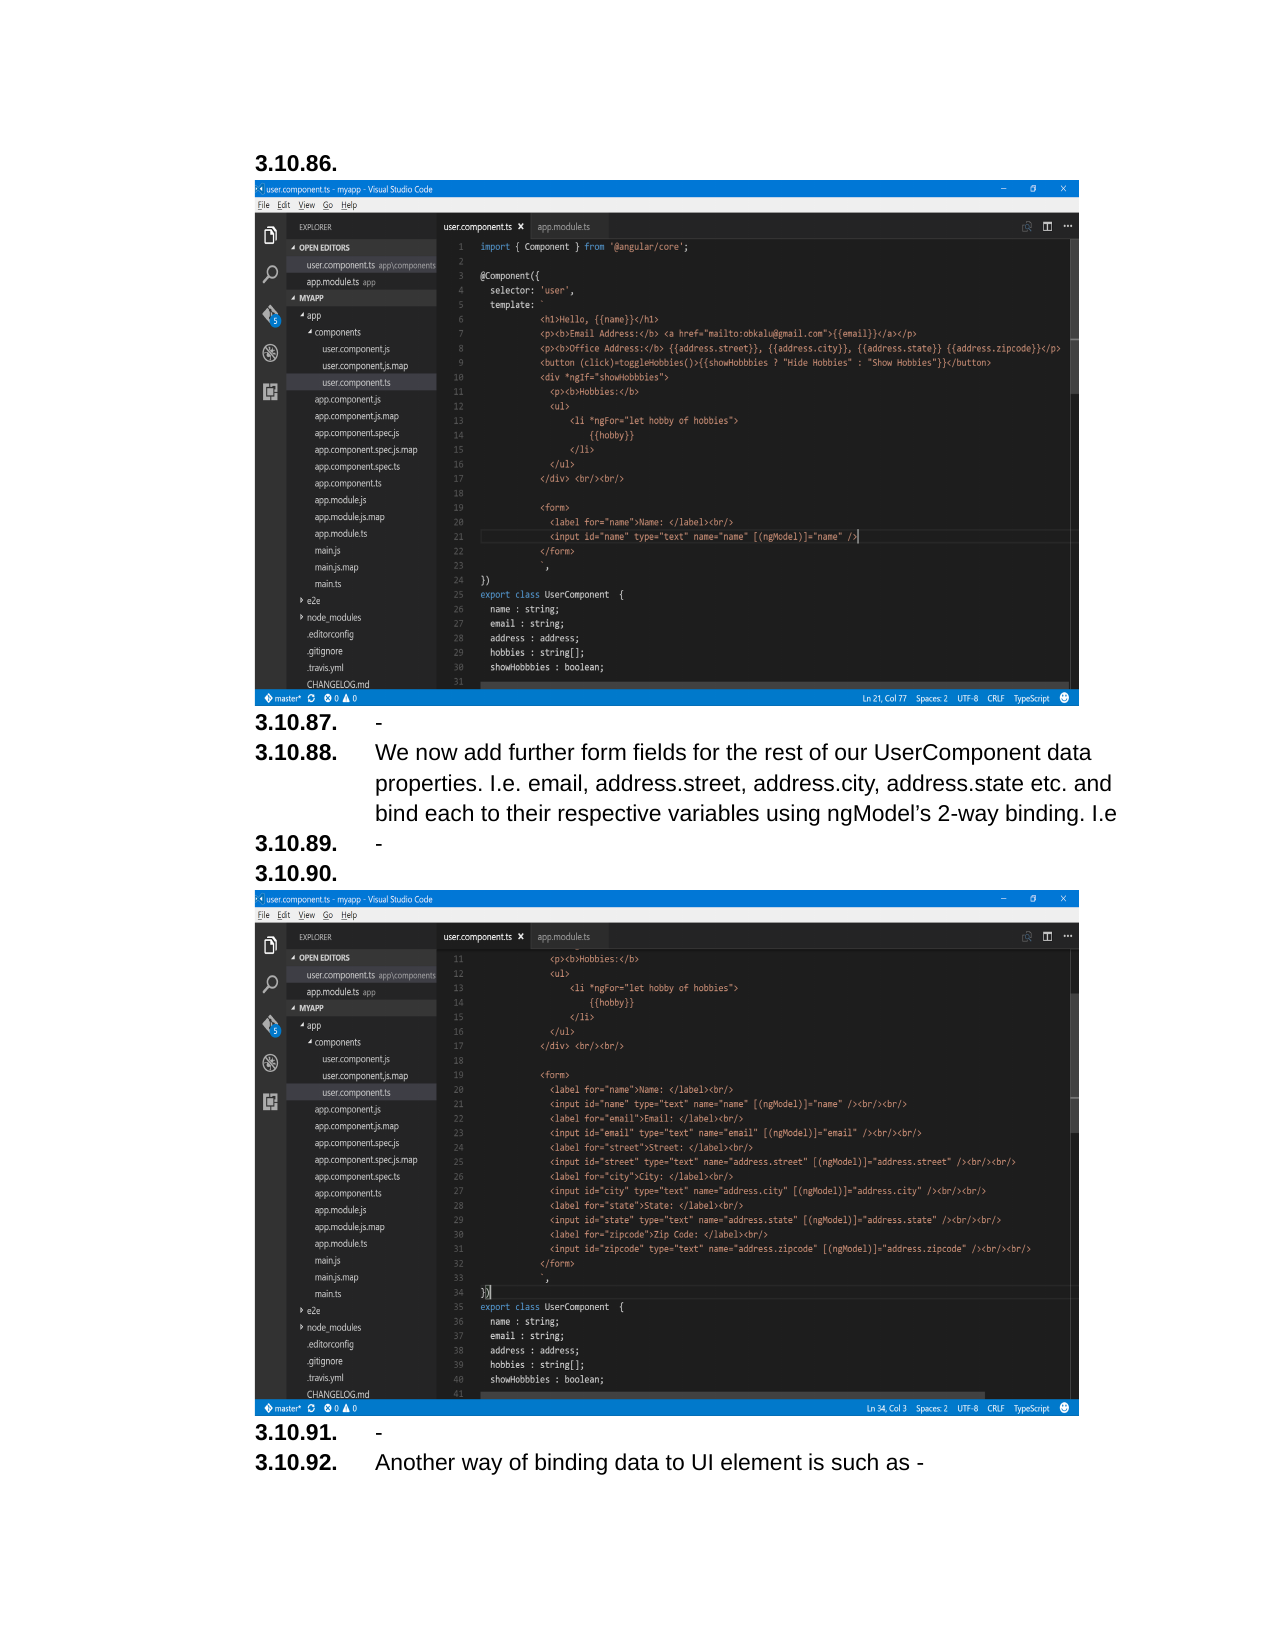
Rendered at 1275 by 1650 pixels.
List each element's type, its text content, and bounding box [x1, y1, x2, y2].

list Another way of binding data to UI element is such as - [337, 1449, 1125, 1476]
picture [254, 890, 1079, 1416]
list - [337, 709, 1125, 735]
picture [254, 180, 1079, 706]
list - [337, 830, 1125, 856]
list - [337, 1419, 1125, 1446]
list We now add further form fields for the rest of our UserComponent data properties. I.e. email, address.street, address.city, address.state etc. and bind each to their respective variables using ngModel’s 2-way binding. I.e [337, 739, 1125, 826]
